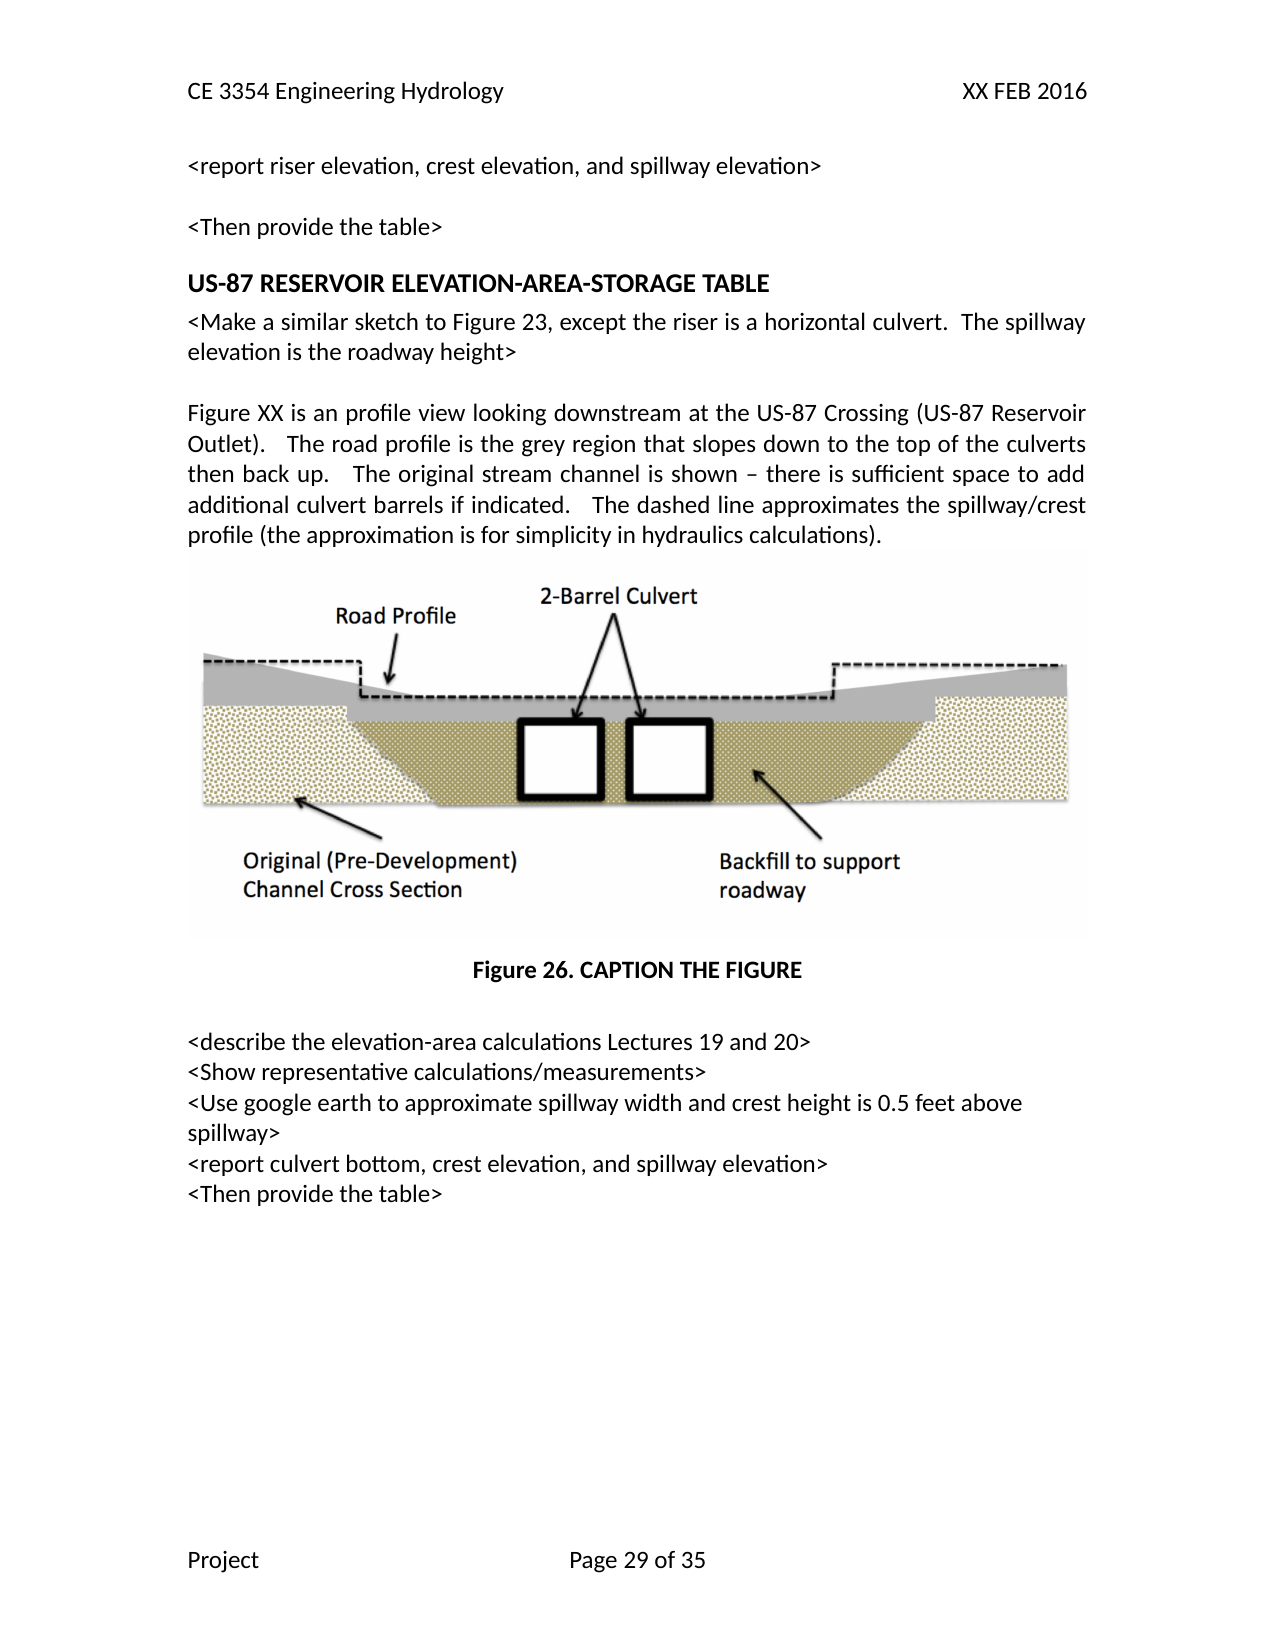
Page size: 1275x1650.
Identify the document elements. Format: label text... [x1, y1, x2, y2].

text <Show representative calculations/measurements> [187, 1056, 1087, 1087]
text <describe the elevation-area calculations Lectures 19 and 20> [187, 1026, 1087, 1056]
text <report culvert bottom, crest elevation, and spillway elevation> [187, 1148, 1087, 1178]
text <Then provide the table> [187, 1178, 1087, 1209]
text <report riser elevation, crest elevation, and spillway elevation> [187, 150, 1087, 181]
picture [187, 550, 1088, 940]
text <Then provide the table> [187, 211, 1087, 242]
text <Use google earth to approximate spillway width and crest height is 0.5 feet above spillway> [187, 1087, 1087, 1148]
text Figure 26. CAPTION THE FIGURE [187, 954, 1087, 985]
subtitle US-87 RESERVOIR ELEVATION-AREA-STORAGE TABLE [187, 267, 1087, 299]
text Figure XX is an profile view looking downstream at the US-87 Crossing (US-87 Reservoir Outlet). The road profile is the grey region that slopes down to the top of the culverts then back up. The original stream channel is shown – there is sufficient space to add additional culvert barrels if indicated. The dashed line approximates the spillway/crest profile (the approximation is for simplicity in hydraulics calculations). [187, 397, 1087, 550]
text <Make a similar sketch to Figure 23, except the riser is a horizontal culvert. The spillway elevation is the roadway height> [187, 306, 1087, 367]
